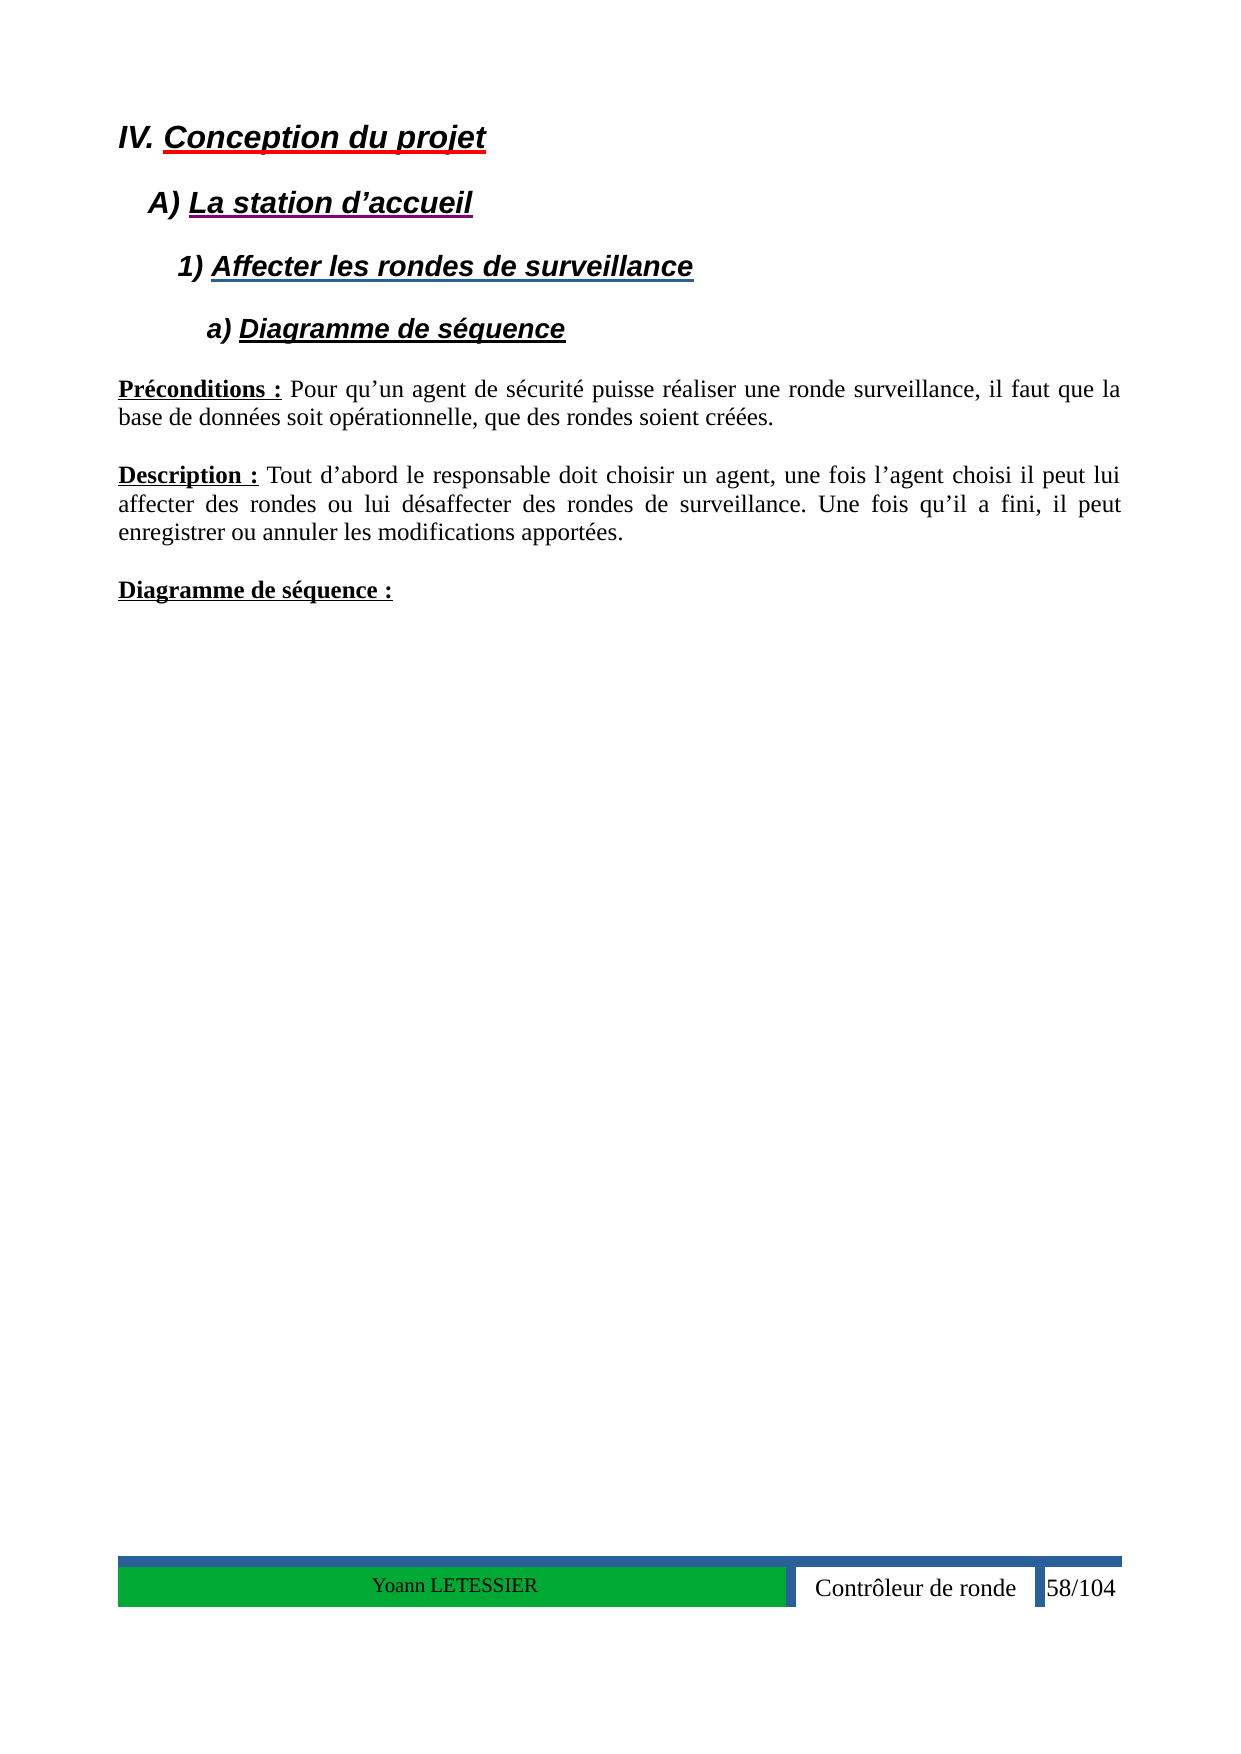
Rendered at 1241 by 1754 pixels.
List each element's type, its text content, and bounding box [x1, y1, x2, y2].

text Préconditions : Pour qu’un agent de sécurité puisse réaliser une ronde surveillance, il faut que la base de données soit opérationnelle, que des rondes soient créées. [118, 374, 1122, 431]
text Diagramme de séquence : [118, 575, 1122, 604]
subtitle Affecter les rondes de surveillance [118, 249, 1122, 283]
text Description : Tout d’abord le responsable doit choisir un agent, une fois l’agent choisi il peut lui affecter des rondes ou lui désaffecter des rondes de surveillance. Une fois qu’il a fini, il peut enregistrer ou annuler les modifications apportées. [118, 460, 1122, 546]
subtitle Diagramme de séquence [118, 312, 1122, 344]
subtitle Conception du projet [118, 118, 1122, 155]
subtitle La station d’accueil [118, 184, 1122, 220]
